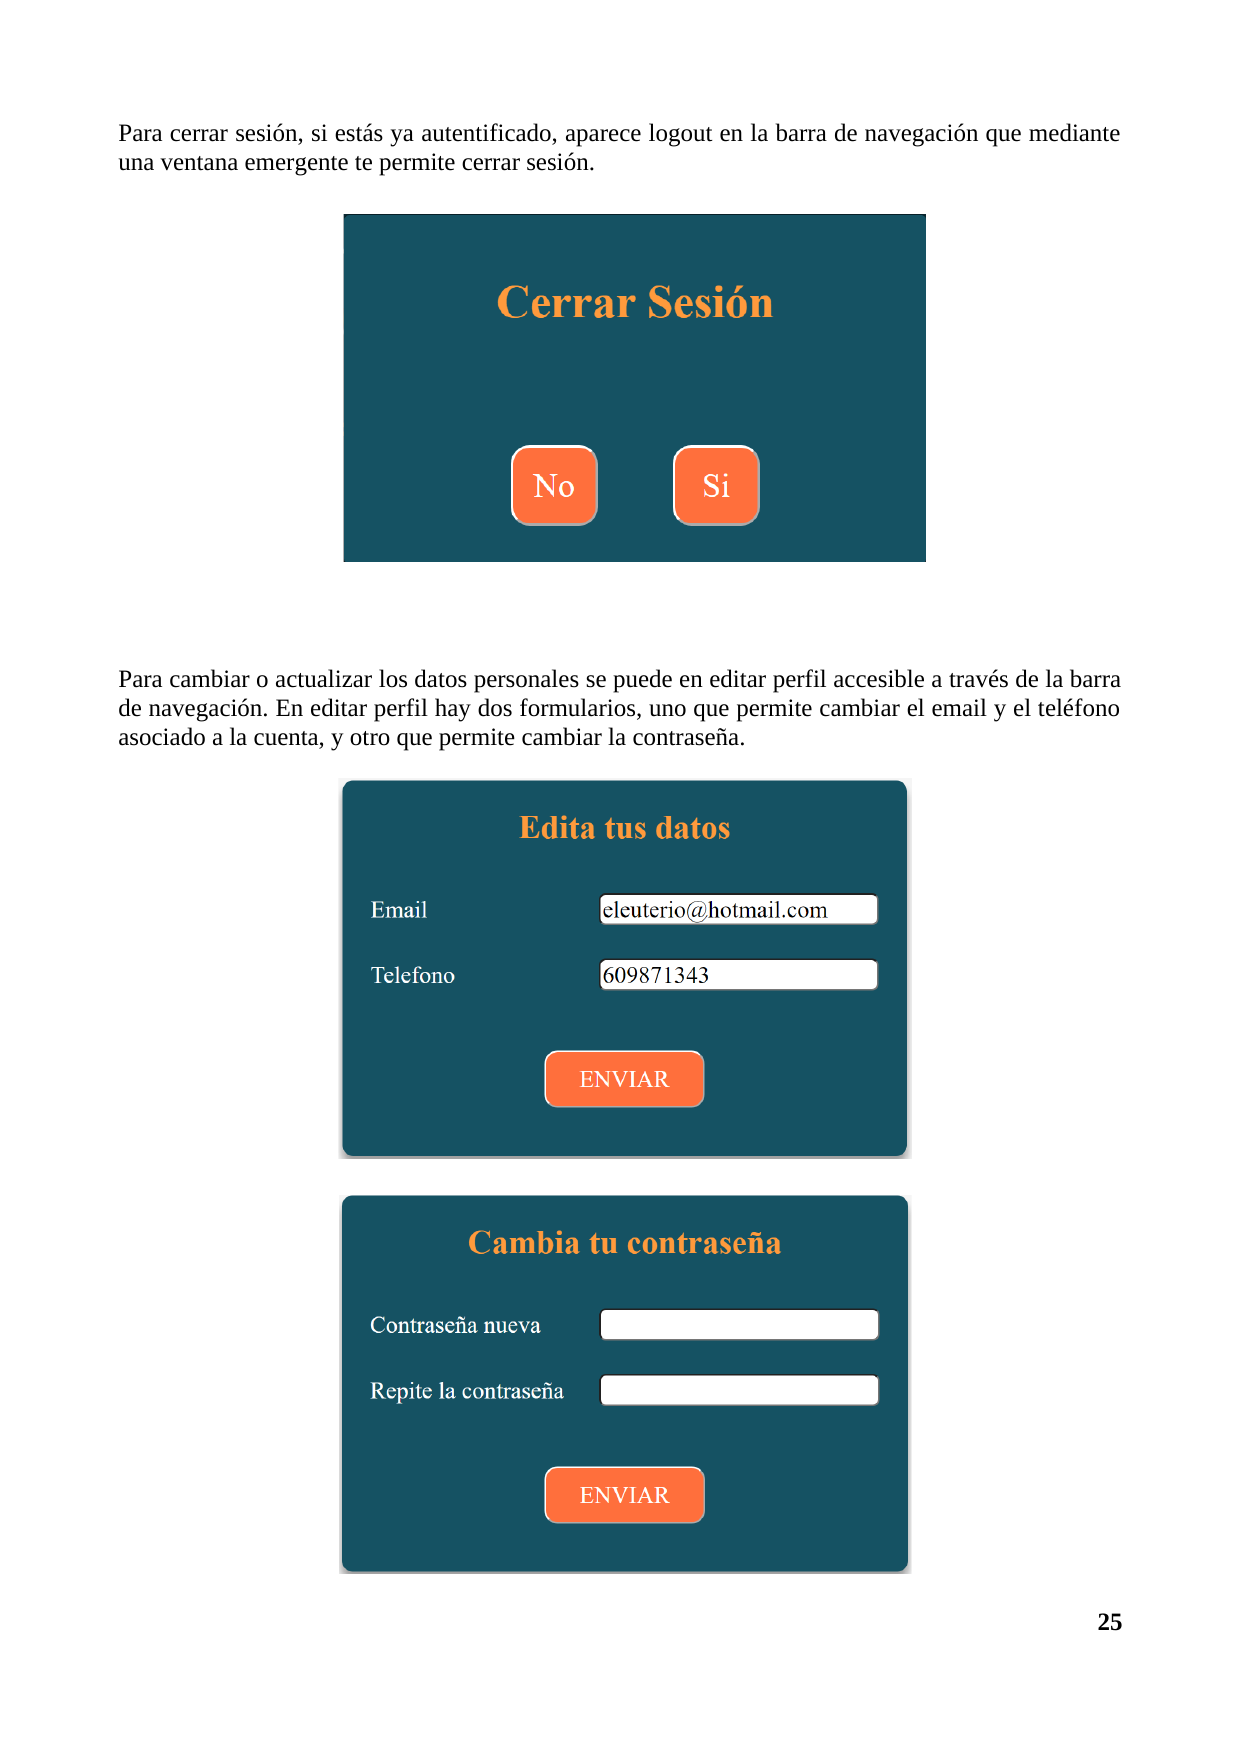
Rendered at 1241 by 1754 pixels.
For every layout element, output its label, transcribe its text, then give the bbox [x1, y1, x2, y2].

text Para cambiar o actualizar los datos personales se puede en editar perfil accesible a través de la barra de navegación. En editar perfil hay dos formularios, uno que permite cambiar el email y el teléfono asociado a la cuenta, y otro que permite cambiar la contraseña. [118, 664, 1122, 751]
picture [339, 1195, 912, 1574]
picture [343, 214, 926, 562]
text Para cerrar sesión, si estás ya autentificado, aparece logout en la barra de navegación que mediante una ventana emergente te permite cerrar sesión. [118, 118, 1122, 176]
picture [338, 778, 912, 1159]
